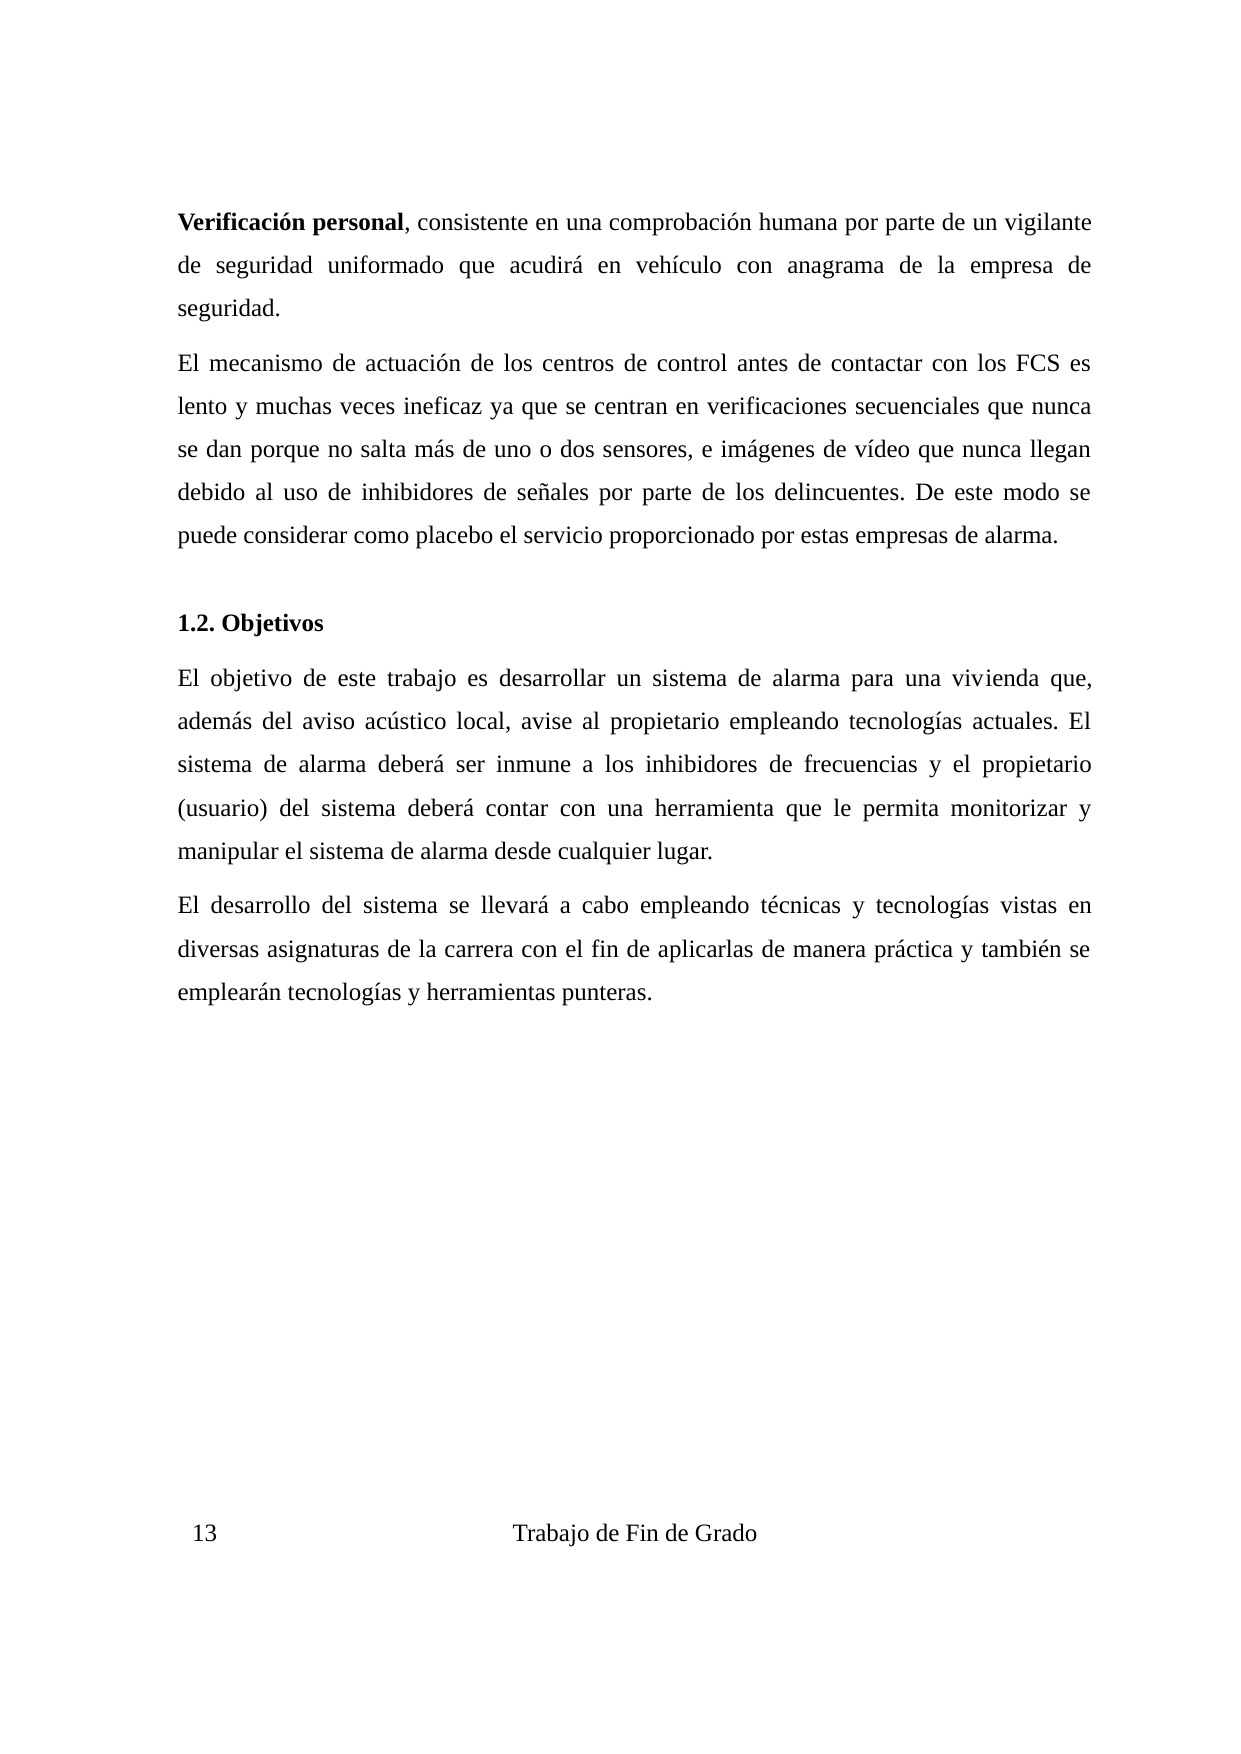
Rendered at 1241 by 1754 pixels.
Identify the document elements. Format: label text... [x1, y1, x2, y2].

subtitle 1.2. Objetivos [177, 608, 1092, 636]
text El objetivo de este trabajo es desarrollar un sistema de alarma para una vivienda que, además del aviso acústico local, avise al propietario empleando tecnologías actuales. El sistema de alarma deberá ser inmune a los inhibidores de frecuencias y el propietario (usuario) del sistema deberá contar con una herramienta que le permita monitorizar y manipular el sistema de alarma desde cualquier lugar. [177, 663, 1092, 864]
text El mecanismo de actuación de los centros de control antes de contactar con los FCS es lento y muchas veces ineficaz ya que se centran en verificaciones secuenciales que nunca se dan porque no salta más de uno o dos sensores, e imágenes de vídeo que nunca llegan debido al uso de inhibidores de señales por parte de los delincuentes. De este modo se puede considerar como placebo el servicio proporcionado por estas empresas de alarma. [177, 348, 1092, 549]
text El desarrollo del sistema se llevará a cabo empleando técnicas y tecnologías vistas en diversas asignaturas de la carrera con el fin de aplicarlas de manera práctica y también se emplearán tecnologías y herramientas punteras. [177, 891, 1092, 1006]
text Verificación personal, consistente en una comprobación humana por parte de un vigilante de seguridad uniformado que acudirá en vehículo con anagrama de la empresa de seguridad. [177, 207, 1092, 322]
